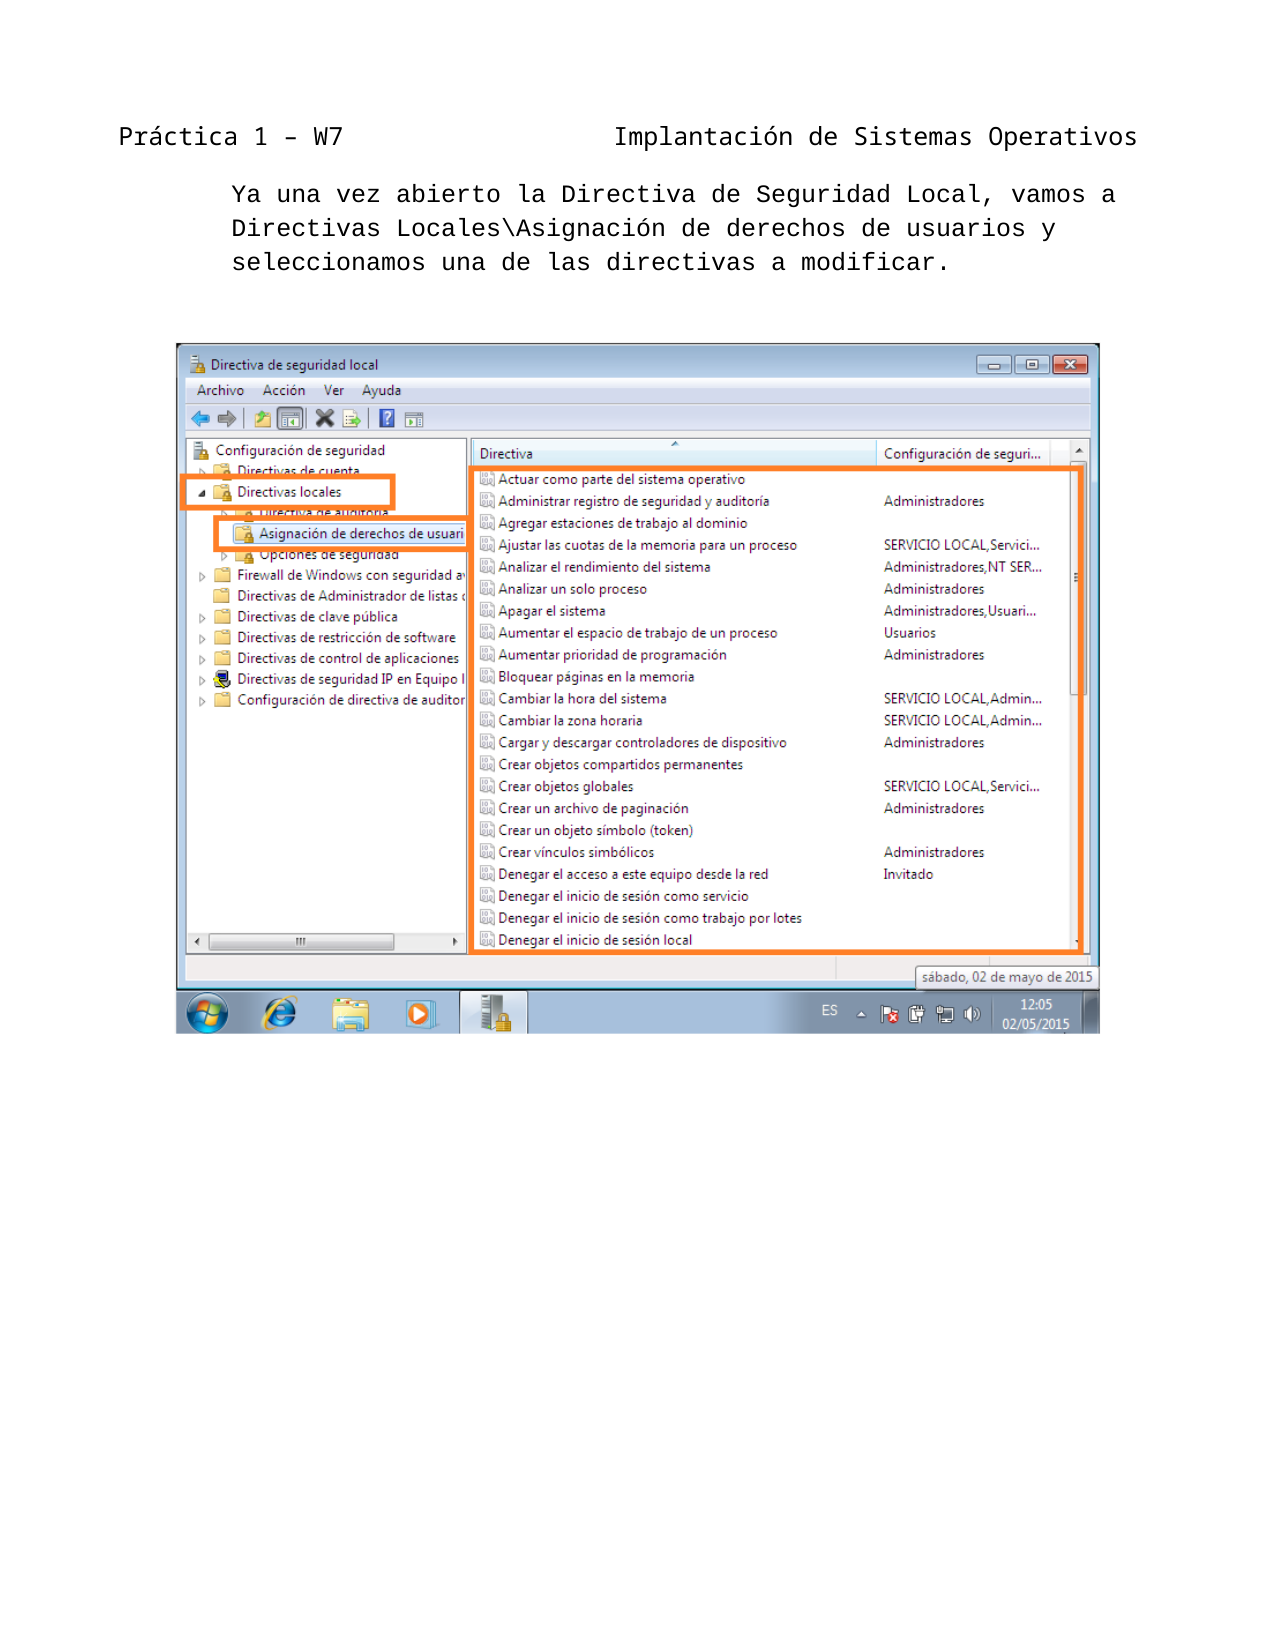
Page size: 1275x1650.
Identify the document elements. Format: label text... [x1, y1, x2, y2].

picture [174, 342, 1101, 1043]
text Ya una vez abierto la Directiva de Seguridad Local, vamos a Directivas Locales\Asignación de derechos de usuarios y seleccionamos una de las directivas a modificar. [231, 182, 1157, 278]
